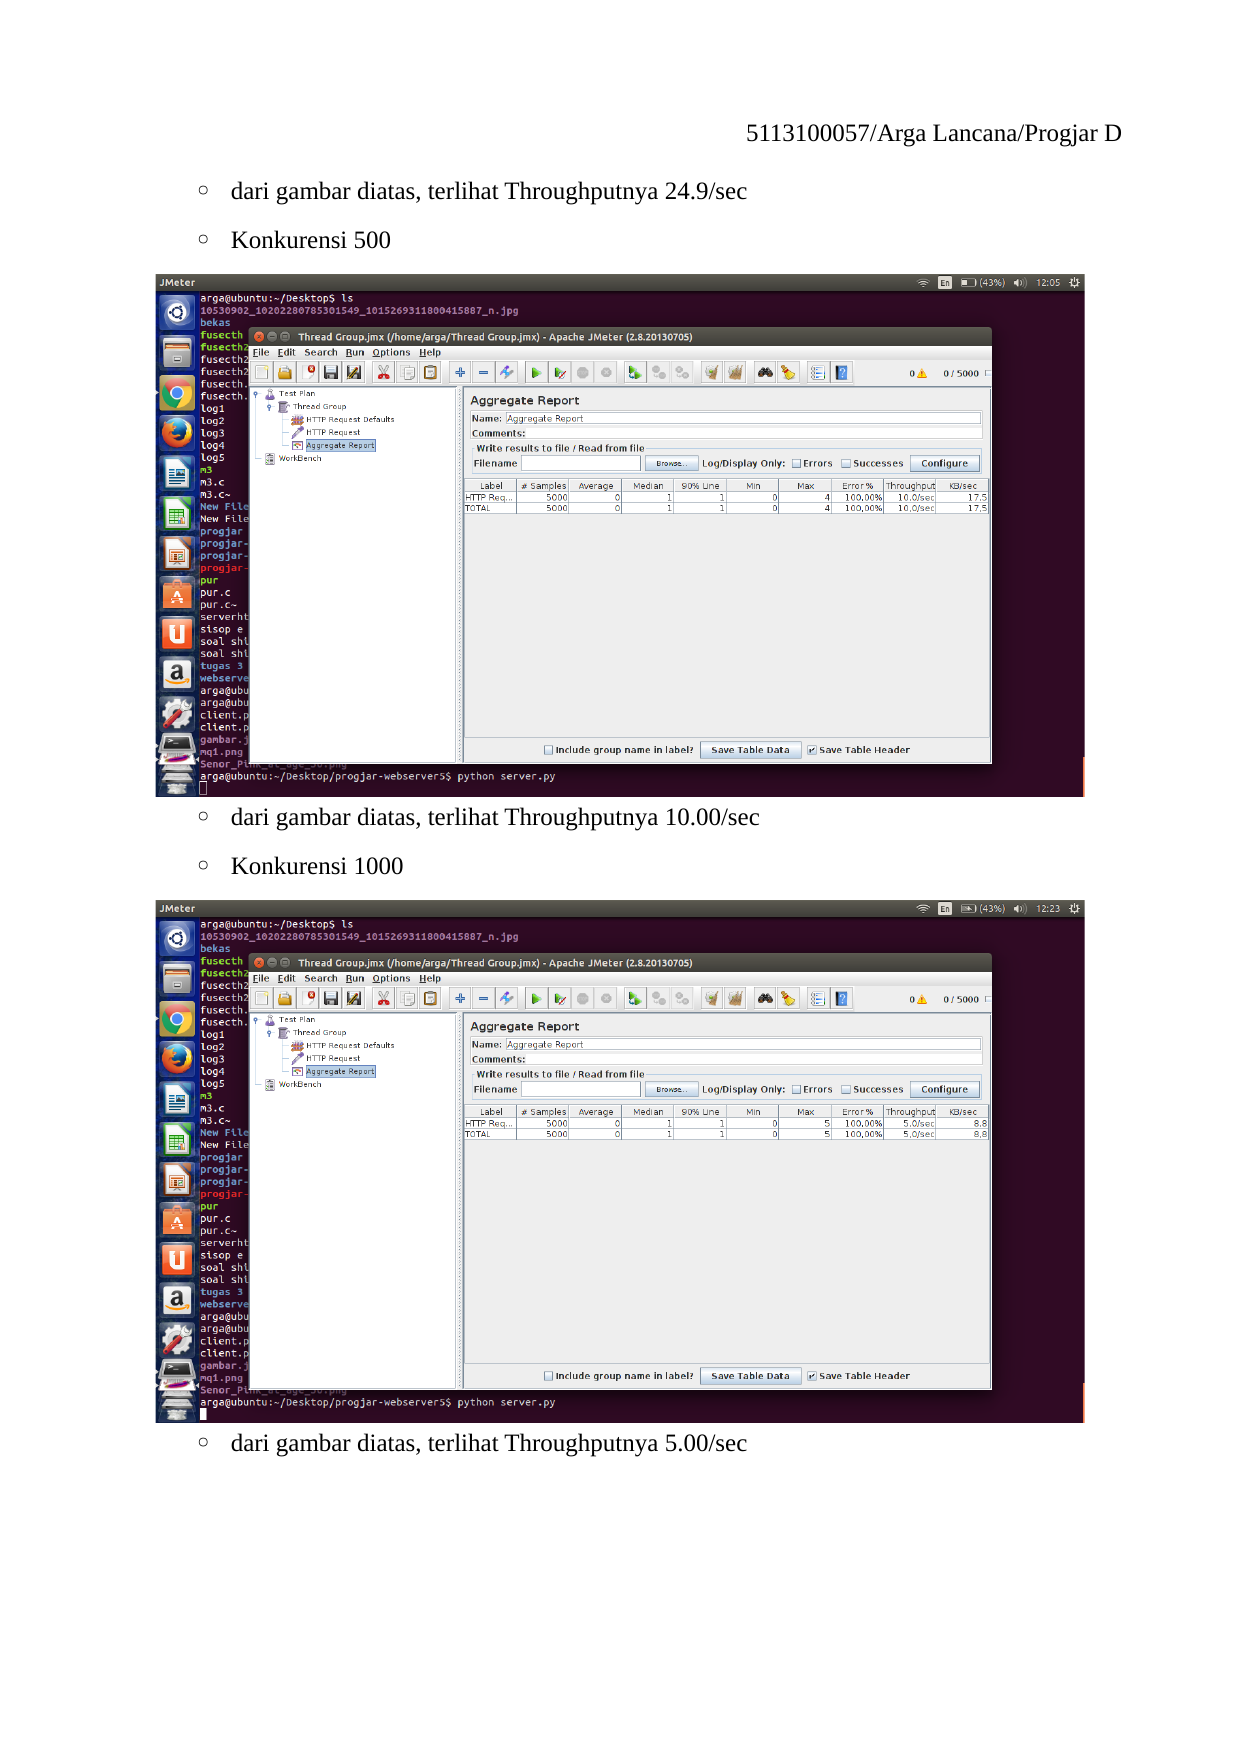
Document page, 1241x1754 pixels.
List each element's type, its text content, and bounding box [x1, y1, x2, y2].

list Konkurensi 500 [193, 225, 1122, 254]
list dari gambar diatas, terlihat Throughputnya 24.9/sec [193, 176, 1122, 205]
list Konkurensi 1000 [193, 851, 1122, 880]
picture [155, 274, 1085, 797]
picture [155, 900, 1085, 1423]
list dari gambar diatas, terlihat Throughputnya 10.00/sec [193, 274, 1122, 831]
list dari gambar diatas, terlihat Throughputnya 5.00/sec [193, 901, 1122, 1457]
